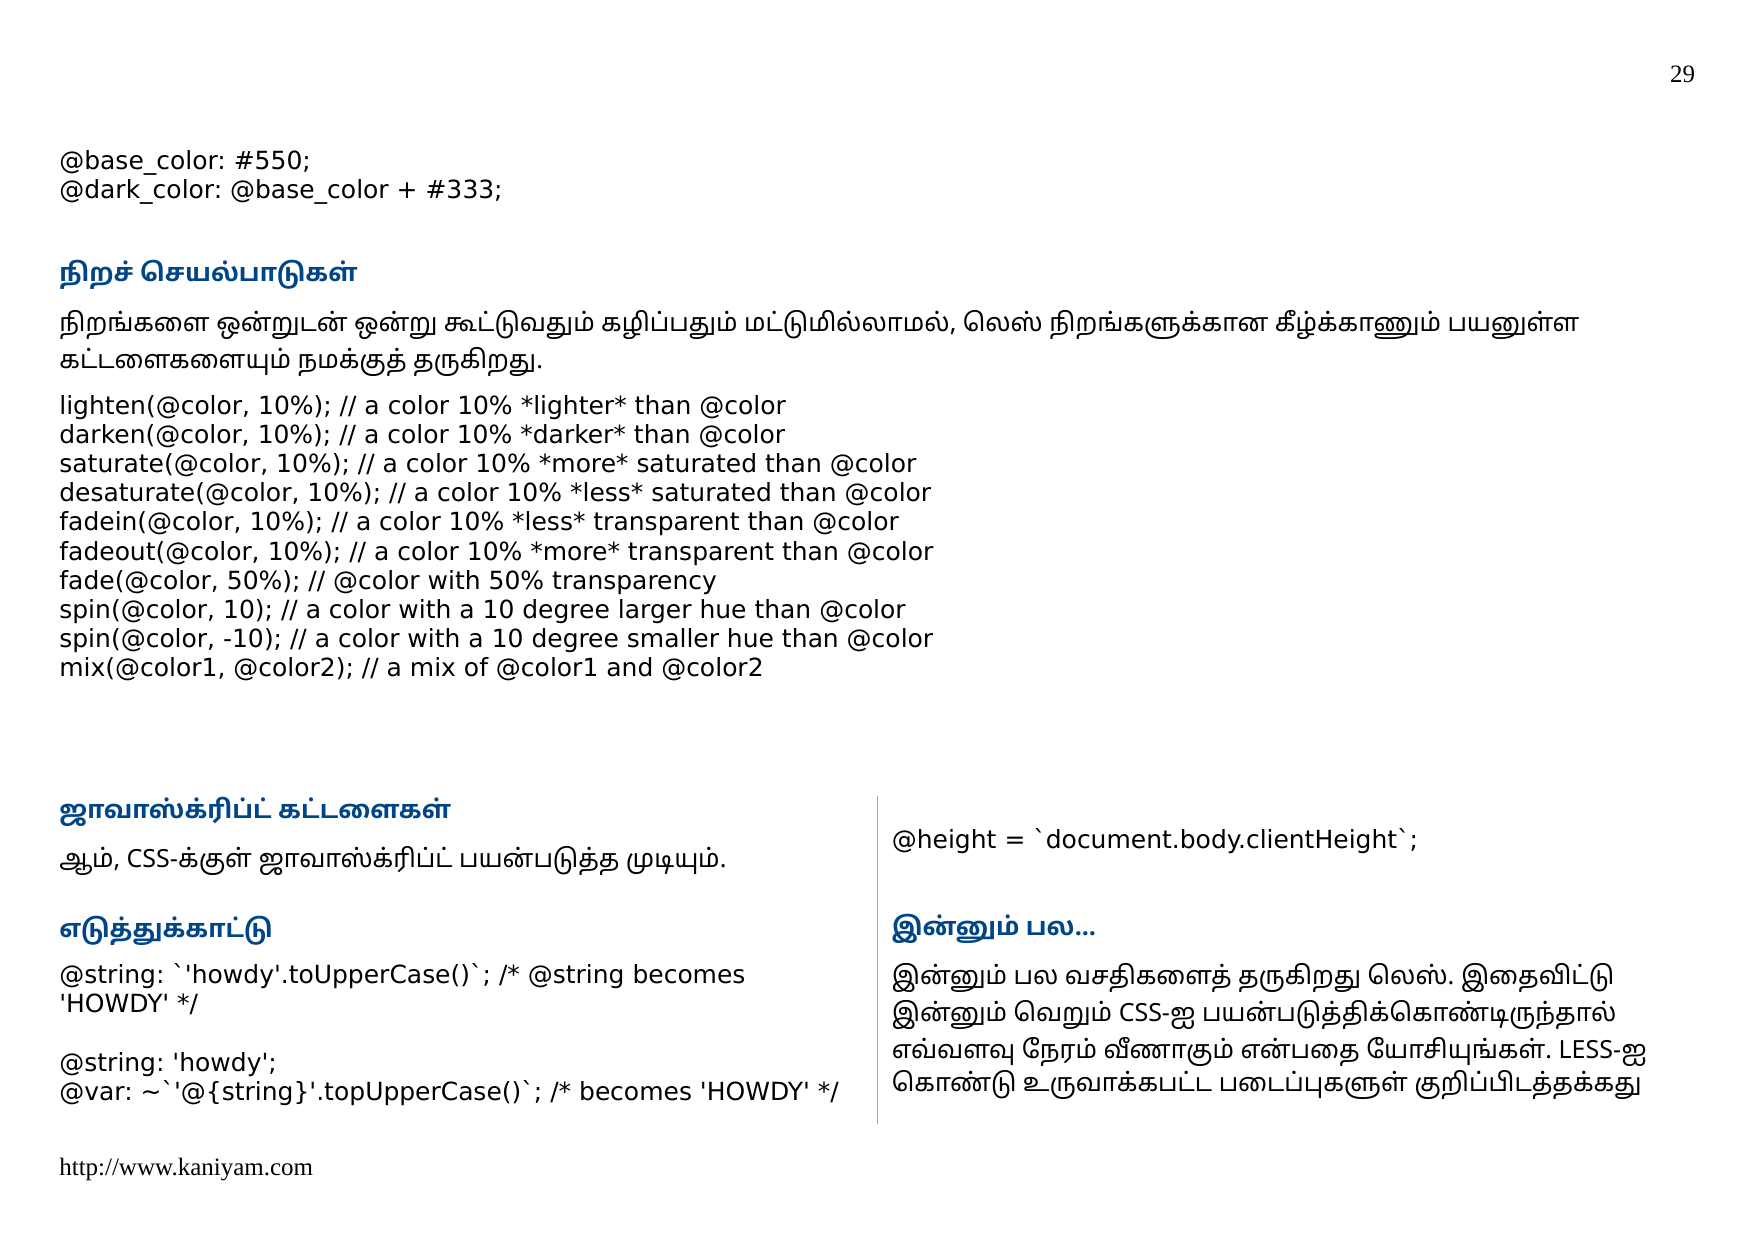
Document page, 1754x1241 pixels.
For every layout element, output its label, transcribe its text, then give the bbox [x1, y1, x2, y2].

text @height = `document.body.clientHeight`; [892, 825, 1695, 854]
text fade(@color, 50%); // @color with 50% transparency [59, 566, 1695, 595]
text fadein(@color, 10%); // a color 10% *less* transparent than @color [59, 507, 1695, 537]
text @string: `'howdy'.toUpperCase()`; /* @string becomes 'HOWDY' */ [59, 960, 862, 1019]
text spin(@color, -10); // a color with a 10 degree smaller hue than @color [59, 624, 1695, 653]
text spin(@color, 10); // a color with a 10 degree larger hue than @color [59, 595, 1695, 624]
subtitle இன்னும் பல... [892, 908, 1695, 945]
text lighten(@color, 10%); // a color 10% *lighter* than @color [59, 391, 1695, 420]
text @var: ~`'@{string}'.topUpperCase()`; /* becomes 'HOWDY' */ [59, 1077, 862, 1106]
text fadeout(@color, 10%); // a color 10% *more* transparent than @color [59, 537, 1695, 566]
subtitle ஜாவாஸ்க்ரிப்ட் கட்டளைகள் [59, 796, 862, 828]
subtitle எடுத்துக்காட்டு [59, 915, 862, 948]
text saturate(@color, 10%); // a color 10% *more* saturated than @color [59, 449, 1695, 478]
text desaturate(@color, 10%); // a color 10% *less* saturated than @color [59, 478, 1695, 507]
text நிறங்களை ஒன்றுடன் ஒன்று கூட்டுவதும் கழிப்பதும் மட்டுமில்லாமல், லெஸ் நிறங்களுக்கான கீழ்க்காணும் பயனுள்ள கட்டளைகளையும் நமக்குத் தருகிறது. [59, 304, 1695, 378]
text ஆம், CSS-க்குள் ஜாவாஸ்க்ரிப்ட் பயன்படுத்த முடியும். [59, 841, 862, 878]
text @base_color: #550; [59, 146, 1695, 176]
subtitle நிறச் செயல்பாடுகள் [59, 259, 1695, 292]
text @string: 'howdy'; [59, 1048, 862, 1077]
text darken(@color, 10%); // a color 10% *darker* than @color [59, 420, 1695, 449]
text இன்னும் பல வசதிகளைத் தருகிறது லெஸ். இதைவிட்டு இன்னும் வெறும் CSS-ஐ பயன்படுத்திக்கொண்டிருந்தால் எவ்வளவு நேரம் வீணாகும் என்பதை யோசியுங்கள். LESS-ஐ கொண்டு உருவாக்கபட்ட படைப்புகளுள் குறிப்பிடத்தக்கது [892, 958, 1695, 1101]
text mix(@color1, @color2); // a mix of @color1 and @color2 [59, 653, 1695, 682]
text @dark_color: @base_color + #333; [59, 176, 1695, 205]
